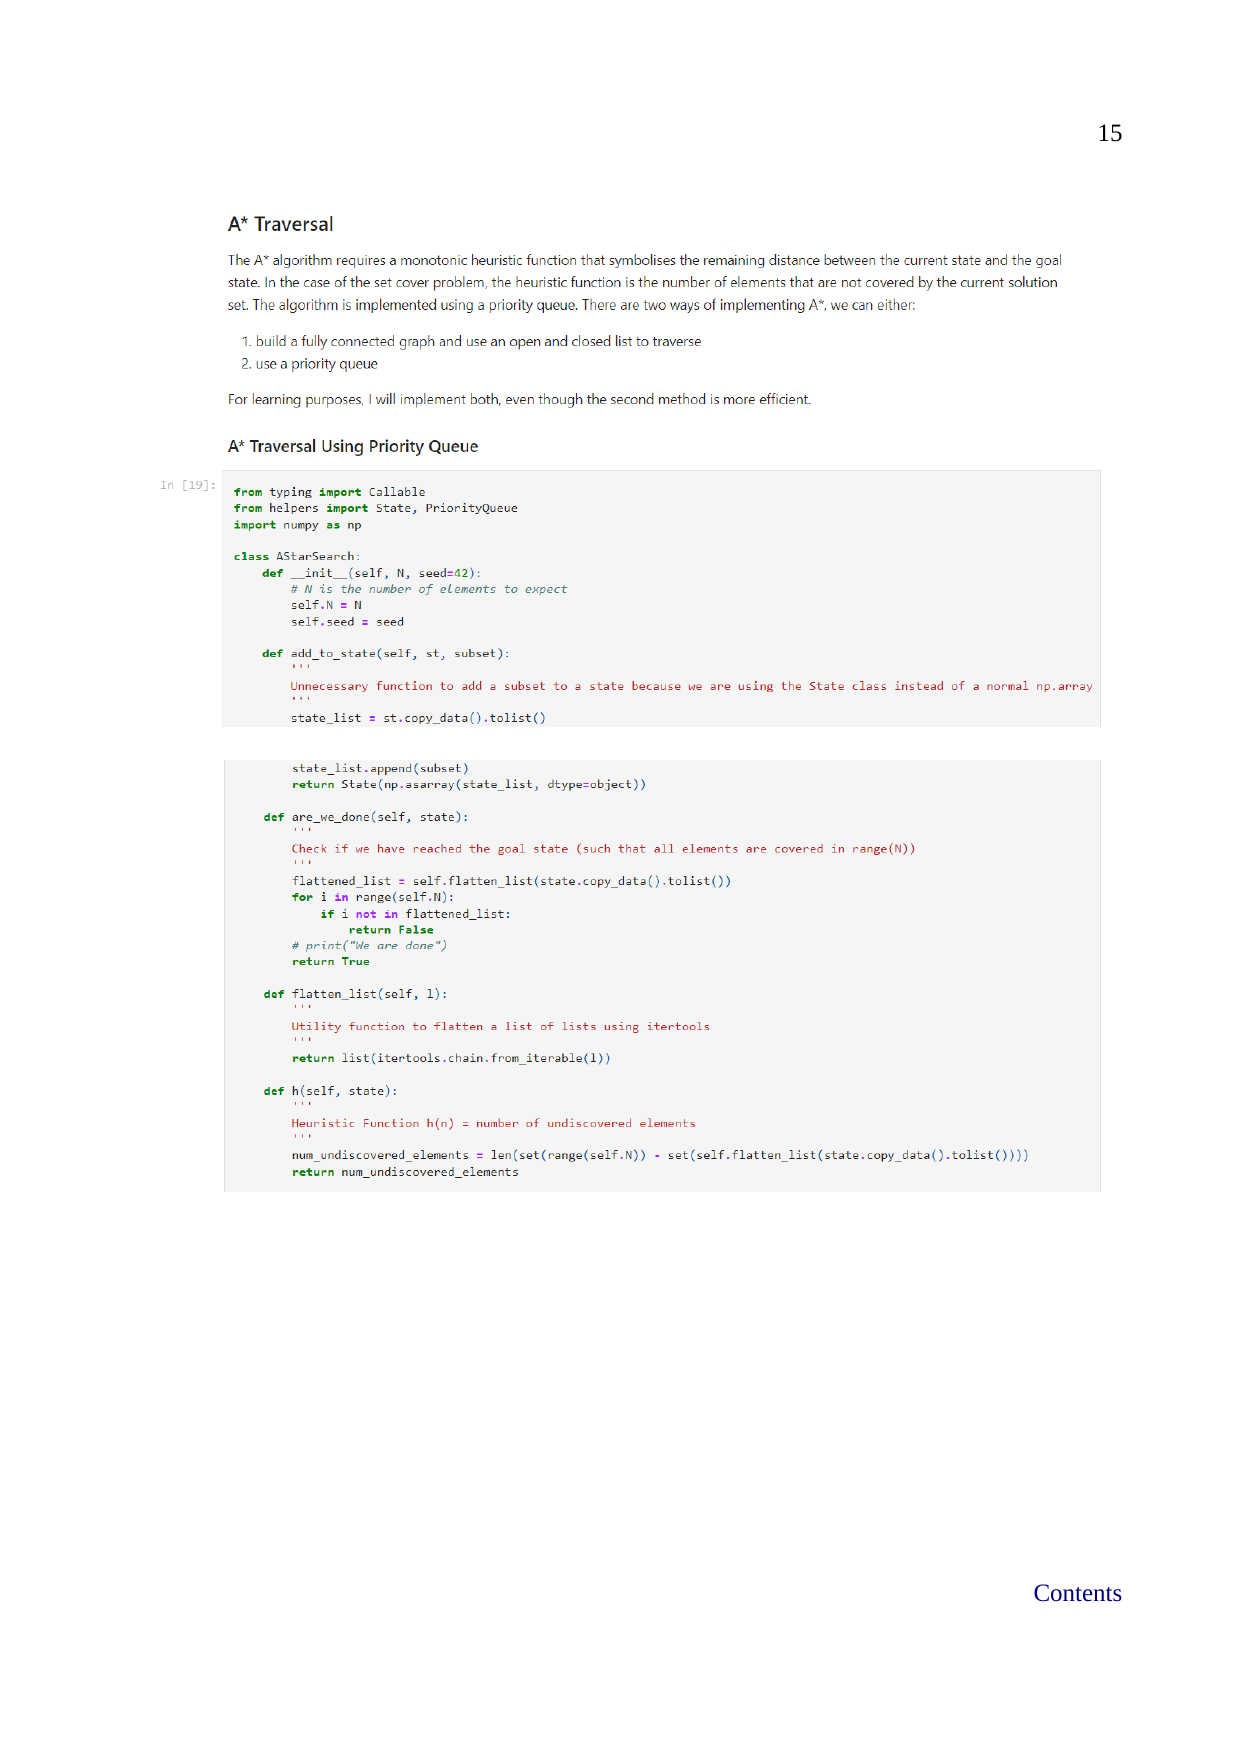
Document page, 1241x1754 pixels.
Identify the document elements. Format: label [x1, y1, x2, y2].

picture [118, 210, 1123, 727]
picture [118, 760, 1123, 1192]
